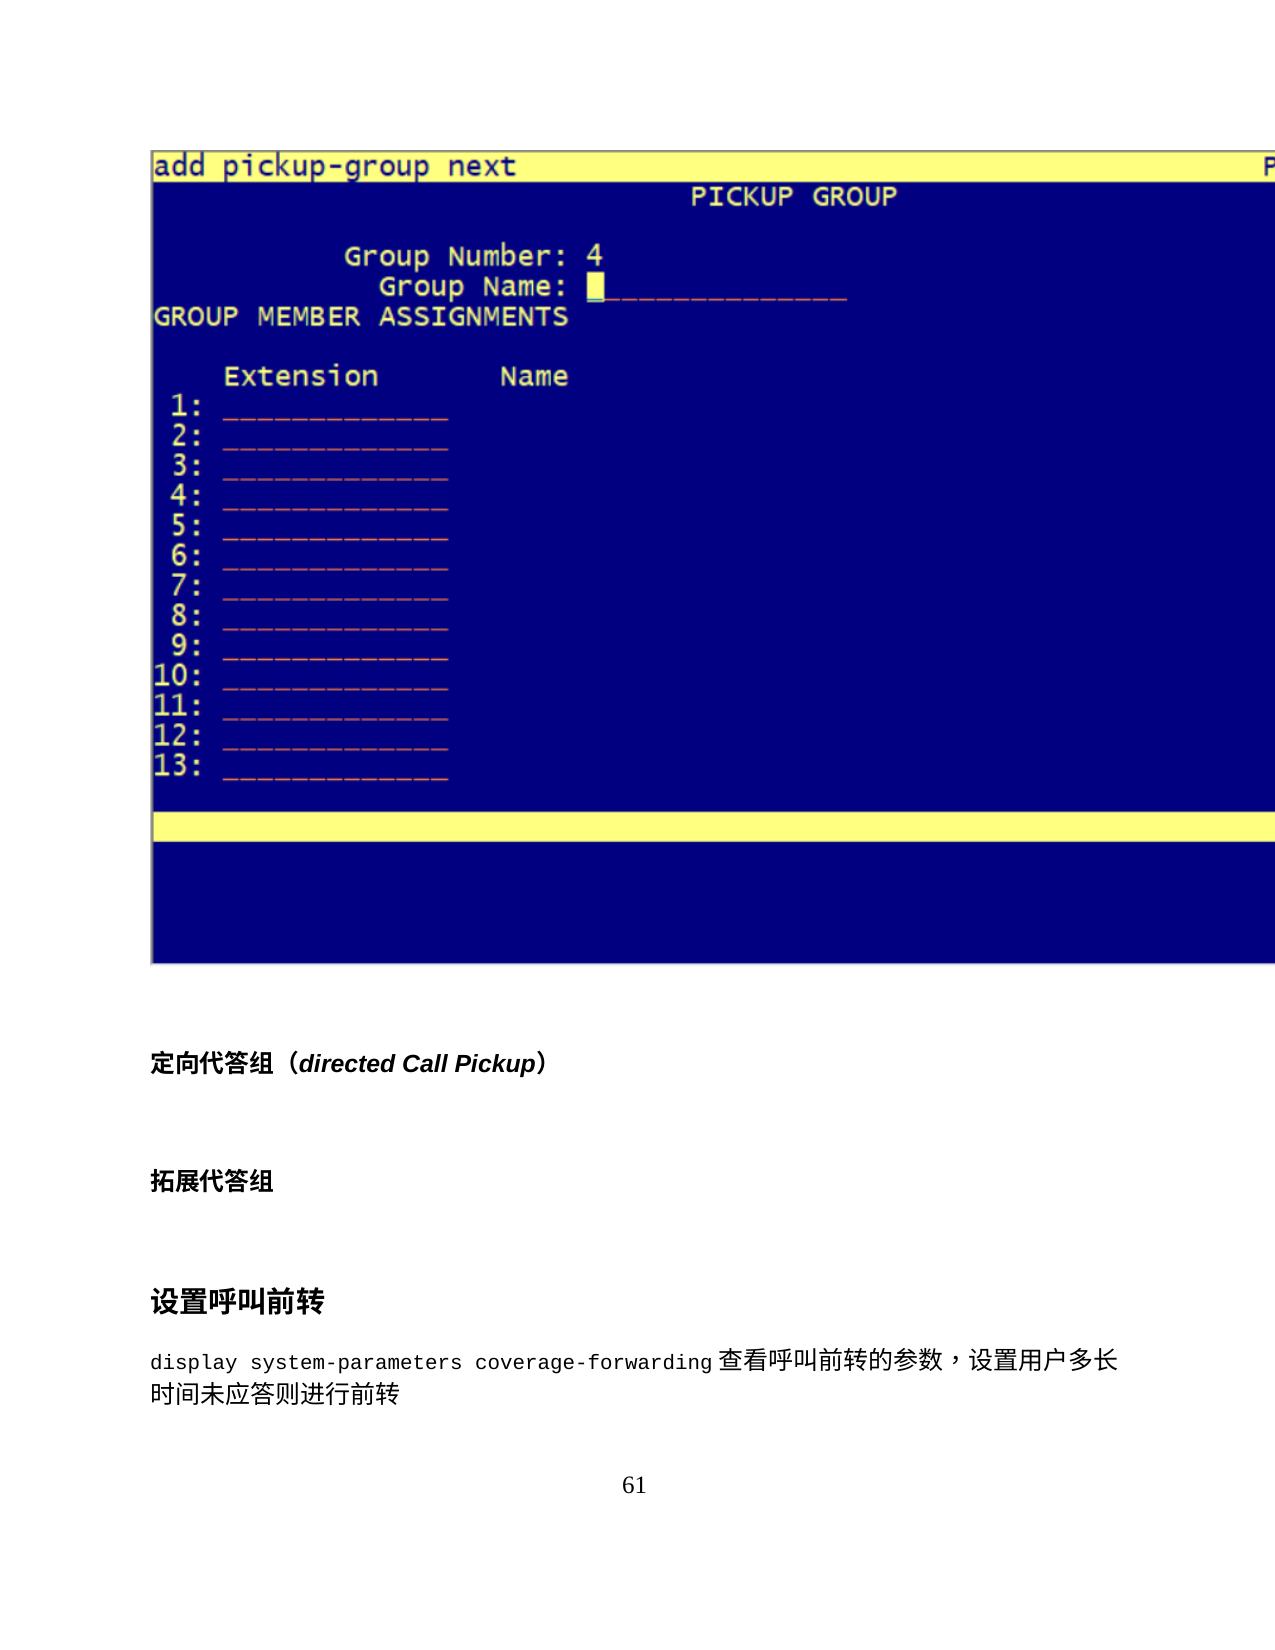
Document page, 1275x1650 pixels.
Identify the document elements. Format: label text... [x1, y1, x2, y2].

subtitle 设置呼叫前转 [150, 1281, 1125, 1321]
subtitle 定向代答组（directed Call Pickup） [150, 1046, 1125, 1079]
picture [150, 150, 1275, 967]
subtitle 拓展代答组 [150, 1163, 1125, 1197]
text display system-parameters coverage-forwarding 查看呼叫前转的参数，设置用户多长时间未应答则进行前转 [150, 1342, 1125, 1411]
